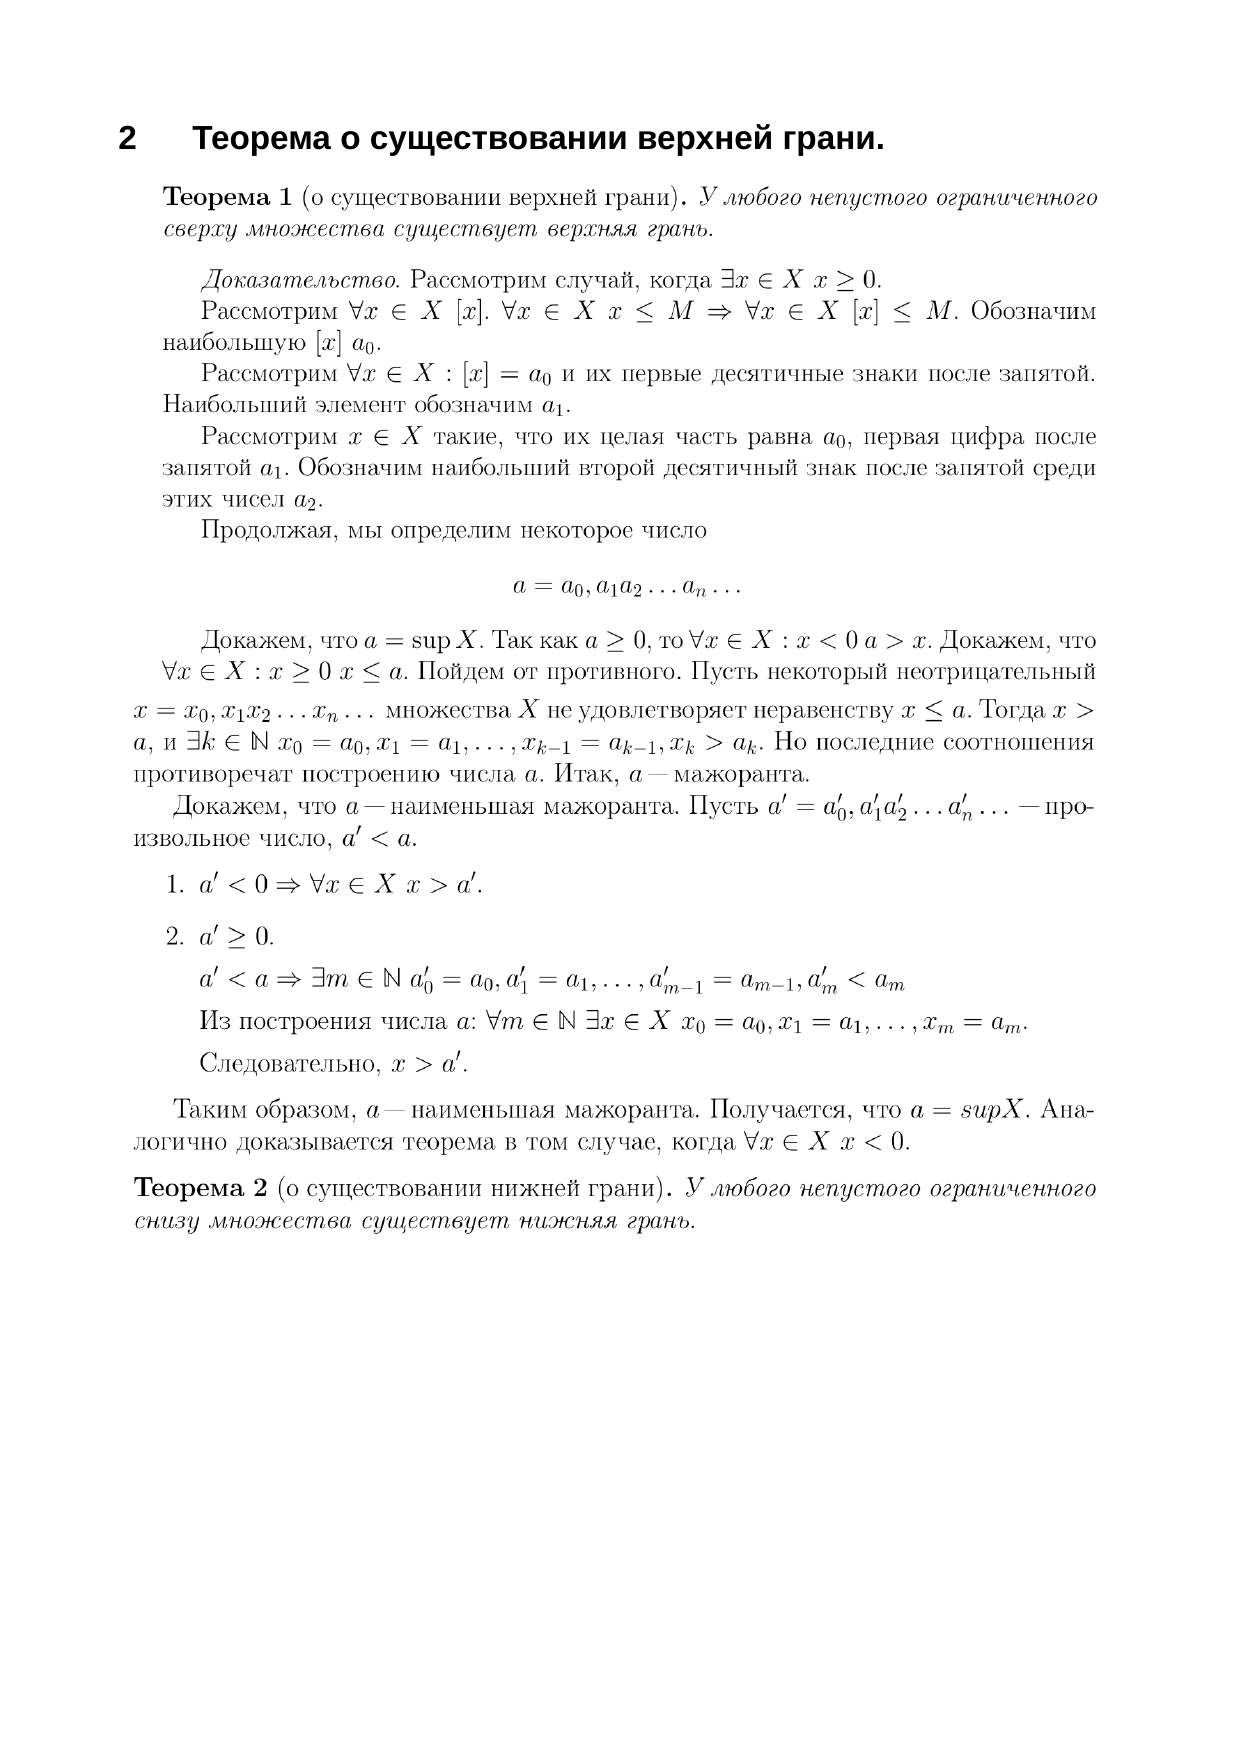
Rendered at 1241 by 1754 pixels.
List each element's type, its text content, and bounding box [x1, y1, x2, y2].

subtitle Теорема о существовании верхней грани. [118, 118, 1122, 157]
picture [118, 169, 1123, 1239]
